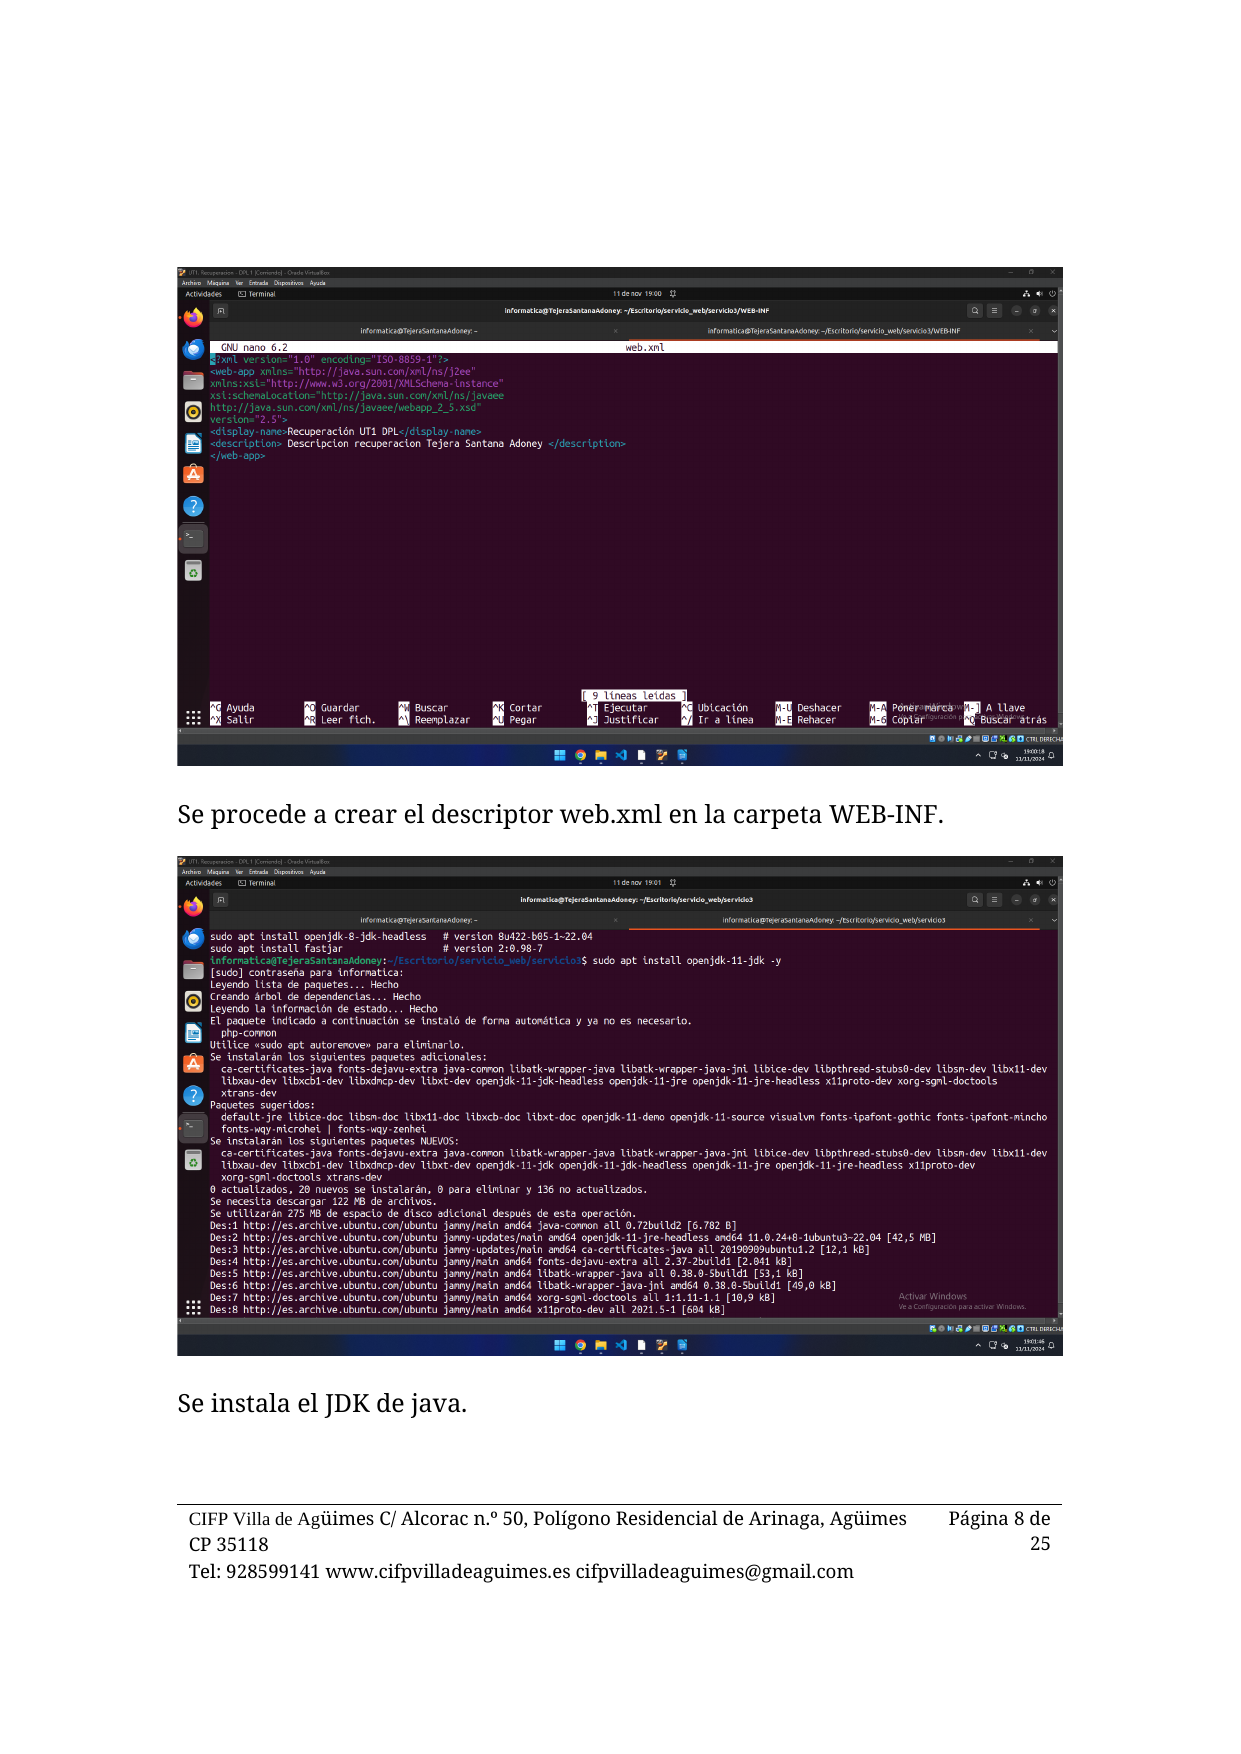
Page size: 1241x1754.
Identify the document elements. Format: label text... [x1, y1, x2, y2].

text Se procede a crear el descriptor web.xml en la carpeta WEB-INF. [177, 766, 1063, 831]
picture [177, 267, 1063, 766]
text Se instala el JDK de java. [177, 1356, 1063, 1420]
picture [177, 856, 1063, 1356]
